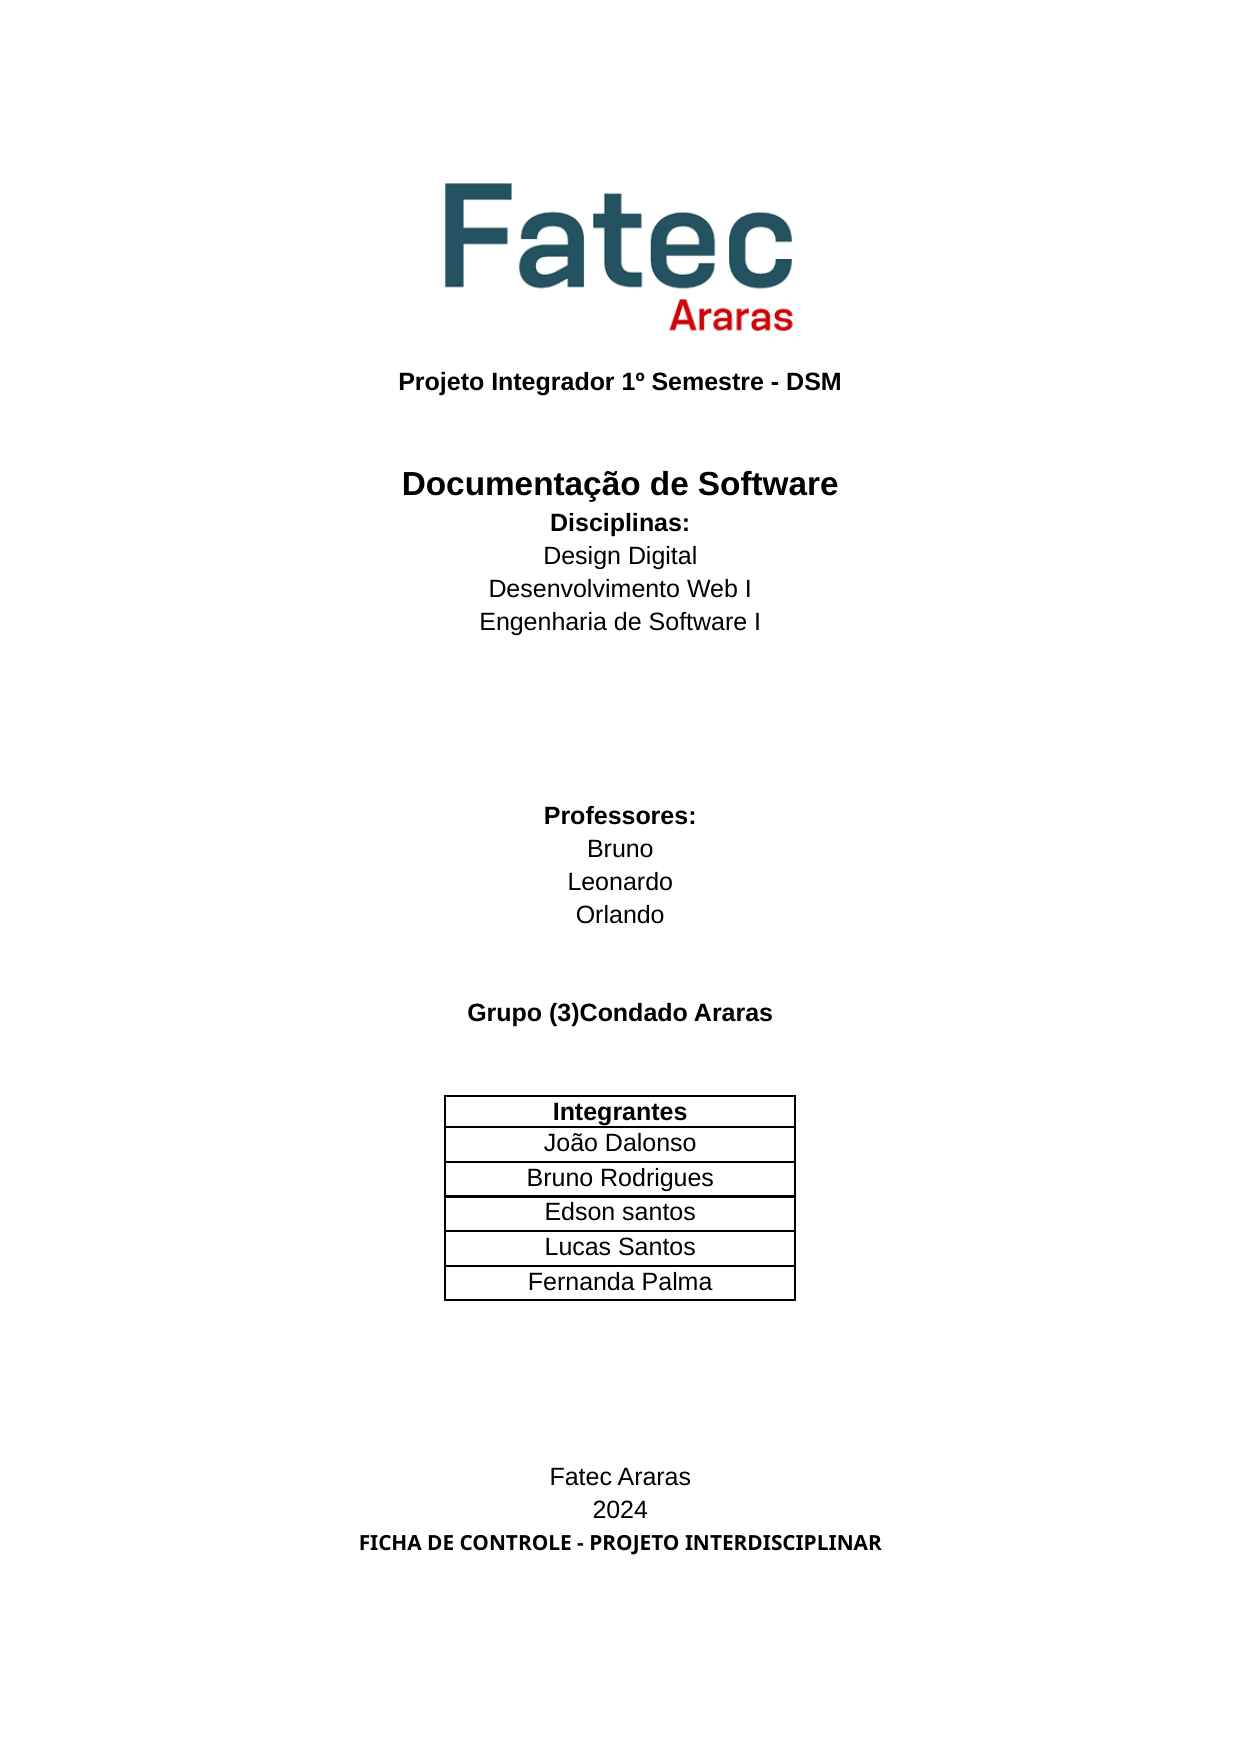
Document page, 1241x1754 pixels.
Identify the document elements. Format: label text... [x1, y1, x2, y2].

text FICHA DE CONTROLE - PROJETO INTERDISCIPLINAR [177, 1528, 1063, 1557]
text Engenharia de Software I [177, 607, 1063, 636]
table_header Integrantes [446, 1097, 794, 1126]
table_cell João Dalonso [446, 1128, 794, 1161]
table_cell Edson santos [446, 1198, 794, 1230]
table_cell Fernanda Palma [446, 1267, 794, 1299]
table_cell Lucas Santos [446, 1232, 794, 1265]
text Disciplinas: [177, 508, 1063, 537]
text Documentação de Software [177, 464, 1063, 502]
text Orlando [177, 900, 1063, 929]
text Leonardo [177, 867, 1063, 896]
text Fatec Araras [177, 1462, 1063, 1491]
text Design Digital [177, 541, 1063, 570]
text Desenvolvimento Web I [177, 574, 1063, 603]
table_cell Bruno Rodrigues [446, 1163, 794, 1195]
text Grupo (3)Condado Araras [177, 998, 1063, 1026]
text 2024 [177, 1495, 1063, 1524]
text Bruno [177, 834, 1063, 863]
text Professores: [177, 801, 1063, 830]
text Projeto Integrador 1º Semestre - DSM [177, 367, 1063, 395]
